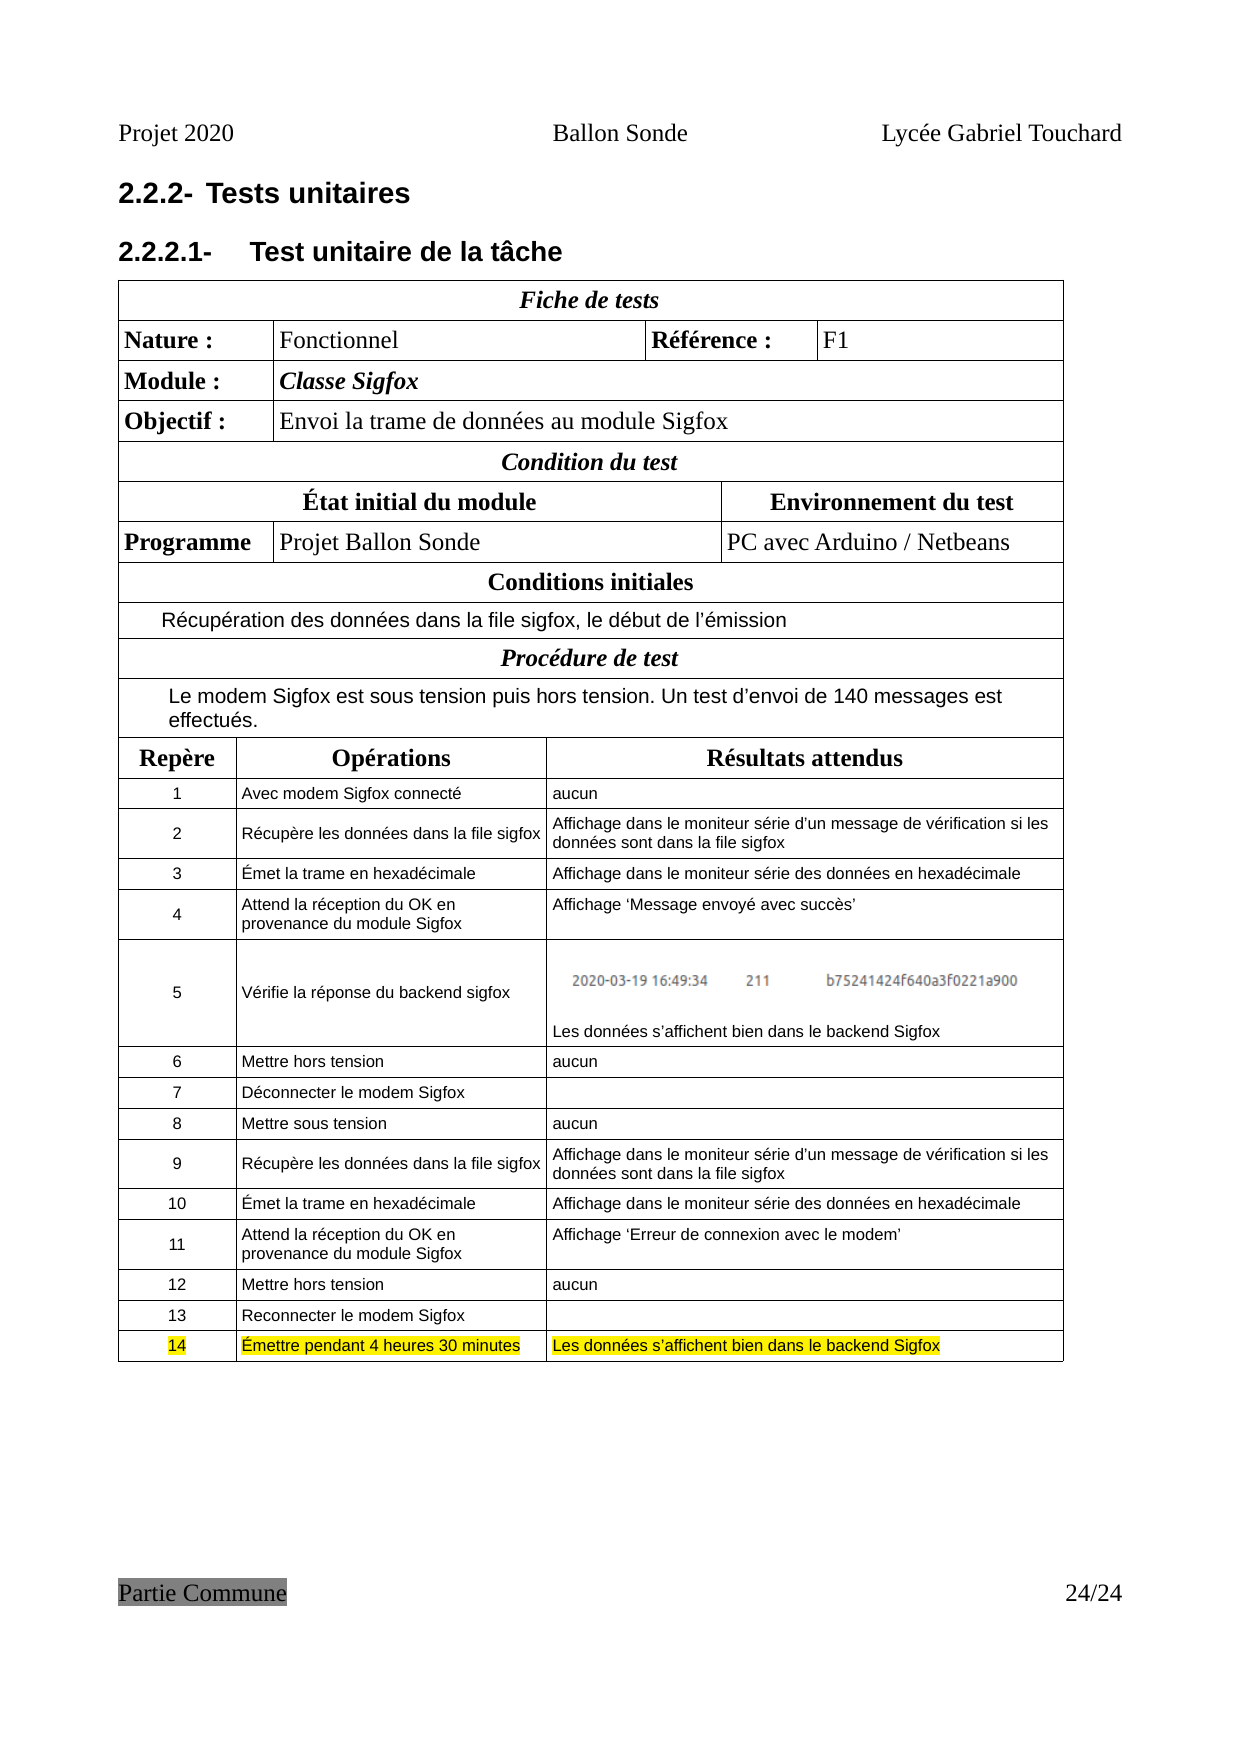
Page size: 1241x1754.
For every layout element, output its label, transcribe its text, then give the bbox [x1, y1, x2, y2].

table_cell Envoi la trame de données au module Sigfox [274, 401, 1063, 441]
table_cell Repère [119, 738, 236, 778]
table_cell 9 [119, 1140, 236, 1188]
table_cell Projet Ballon Sonde [274, 522, 721, 562]
table_cell Conditions initiales [119, 563, 1063, 602]
table_cell Affichage dans le moniteur série d’un message de vérification si les données sont dans la file sigfox [547, 1140, 1063, 1188]
table_cell Récupère les données dans la file sigfox [237, 1140, 546, 1188]
table_cell 3 [119, 859, 236, 889]
table_cell 12 [119, 1270, 236, 1300]
table_cell 5 [119, 940, 236, 1046]
table_cell Classe Sigfox [274, 361, 1063, 400]
table_cell Les données s’affichent bien dans le backend Sigfox [547, 940, 1063, 1046]
table_cell Avec modem Sigfox connecté [237, 779, 546, 808]
table_cell Affichage dans le moniteur série d’un message de vérification si les données sont dans la file sigfox [547, 809, 1063, 858]
table_cell 11 [119, 1220, 236, 1269]
table_cell Récupère les données dans la file sigfox [237, 809, 546, 858]
table_cell Procédure de test [119, 639, 1063, 678]
table_cell Émet la trame en hexadécimale [237, 1189, 546, 1219]
table_cell Affichage ‘Message envoyé avec succès’ [547, 890, 1063, 939]
table_cell 7 [119, 1078, 236, 1108]
table_cell Affichage dans le moniteur série des données en hexadécimale [547, 1189, 1063, 1219]
table_cell Nature : [119, 321, 273, 360]
table_cell Objectif : [119, 401, 273, 441]
table_cell Affichage ‘Erreur de connexion avec le modem’ [547, 1220, 1063, 1269]
table_cell aucun [547, 1109, 1063, 1138]
table_cell Module : [119, 361, 273, 400]
table_cell Affichage dans le moniteur série des données en hexadécimale [547, 859, 1063, 889]
table_cell Résultats attendus [547, 738, 1063, 778]
table_cell 13 [119, 1301, 236, 1330]
table_cell PC avec Arduino / Netbeans [722, 522, 1063, 562]
table_cell Référence : [646, 321, 817, 360]
table_cell 14 [119, 1331, 236, 1361]
table_cell aucun [547, 779, 1063, 808]
picture [552, 944, 1058, 1022]
subtitle Test unitaire de la tâche [118, 235, 1122, 267]
table_cell Environnement du test [722, 482, 1063, 521]
table_cell aucun [547, 1047, 1063, 1077]
table_cell Opérations [237, 738, 546, 778]
table_cell Reconnecter le modem Sigfox [237, 1301, 546, 1330]
table_cell 6 [119, 1047, 236, 1077]
table_cell aucun [547, 1270, 1063, 1300]
table_cell 8 [119, 1109, 236, 1138]
table_cell Émettre pendant 4 heures 30 minutes [237, 1331, 546, 1361]
table_cell [547, 1078, 1063, 1108]
table_cell [547, 1301, 1063, 1330]
table_cell Les données s’affichent bien dans le backend Sigfox [547, 1331, 1063, 1361]
table_cell État initial du module [119, 482, 721, 521]
table_cell Programme [119, 522, 273, 562]
subtitle Tests unitaires [118, 176, 1122, 210]
table_cell Mettre hors tension [237, 1270, 546, 1300]
table_cell Attend la réception du OK en provenance du module Sigfox [237, 890, 546, 939]
table_cell Mettre hors tension [237, 1047, 546, 1077]
table_cell Attend la réception du OK en provenance du module Sigfox [237, 1220, 546, 1269]
table_cell Le modem Sigfox est sous tension puis hors tension. Un test d’envoi de 140 messages est effectués. [119, 679, 1063, 737]
table_cell Déconnecter le modem Sigfox [237, 1078, 546, 1108]
table_cell Condition du test [119, 442, 1063, 481]
table_cell F1 [818, 321, 1063, 360]
table_cell 2 [119, 809, 236, 858]
table_cell Vérifie la réponse du backend sigfox [237, 940, 546, 1046]
table_cell 1 [119, 779, 236, 808]
table_cell Mettre sous tension [237, 1109, 546, 1138]
table_cell 10 [119, 1189, 236, 1219]
table_cell 4 [119, 890, 236, 939]
table_cell Émet la trame en hexadécimale [237, 859, 546, 889]
table_header Fiche de tests [119, 281, 1063, 320]
table_cell Récupération des données dans la file sigfox, le début de l’émission [119, 603, 1063, 637]
table_cell Fonctionnel [274, 321, 645, 360]
